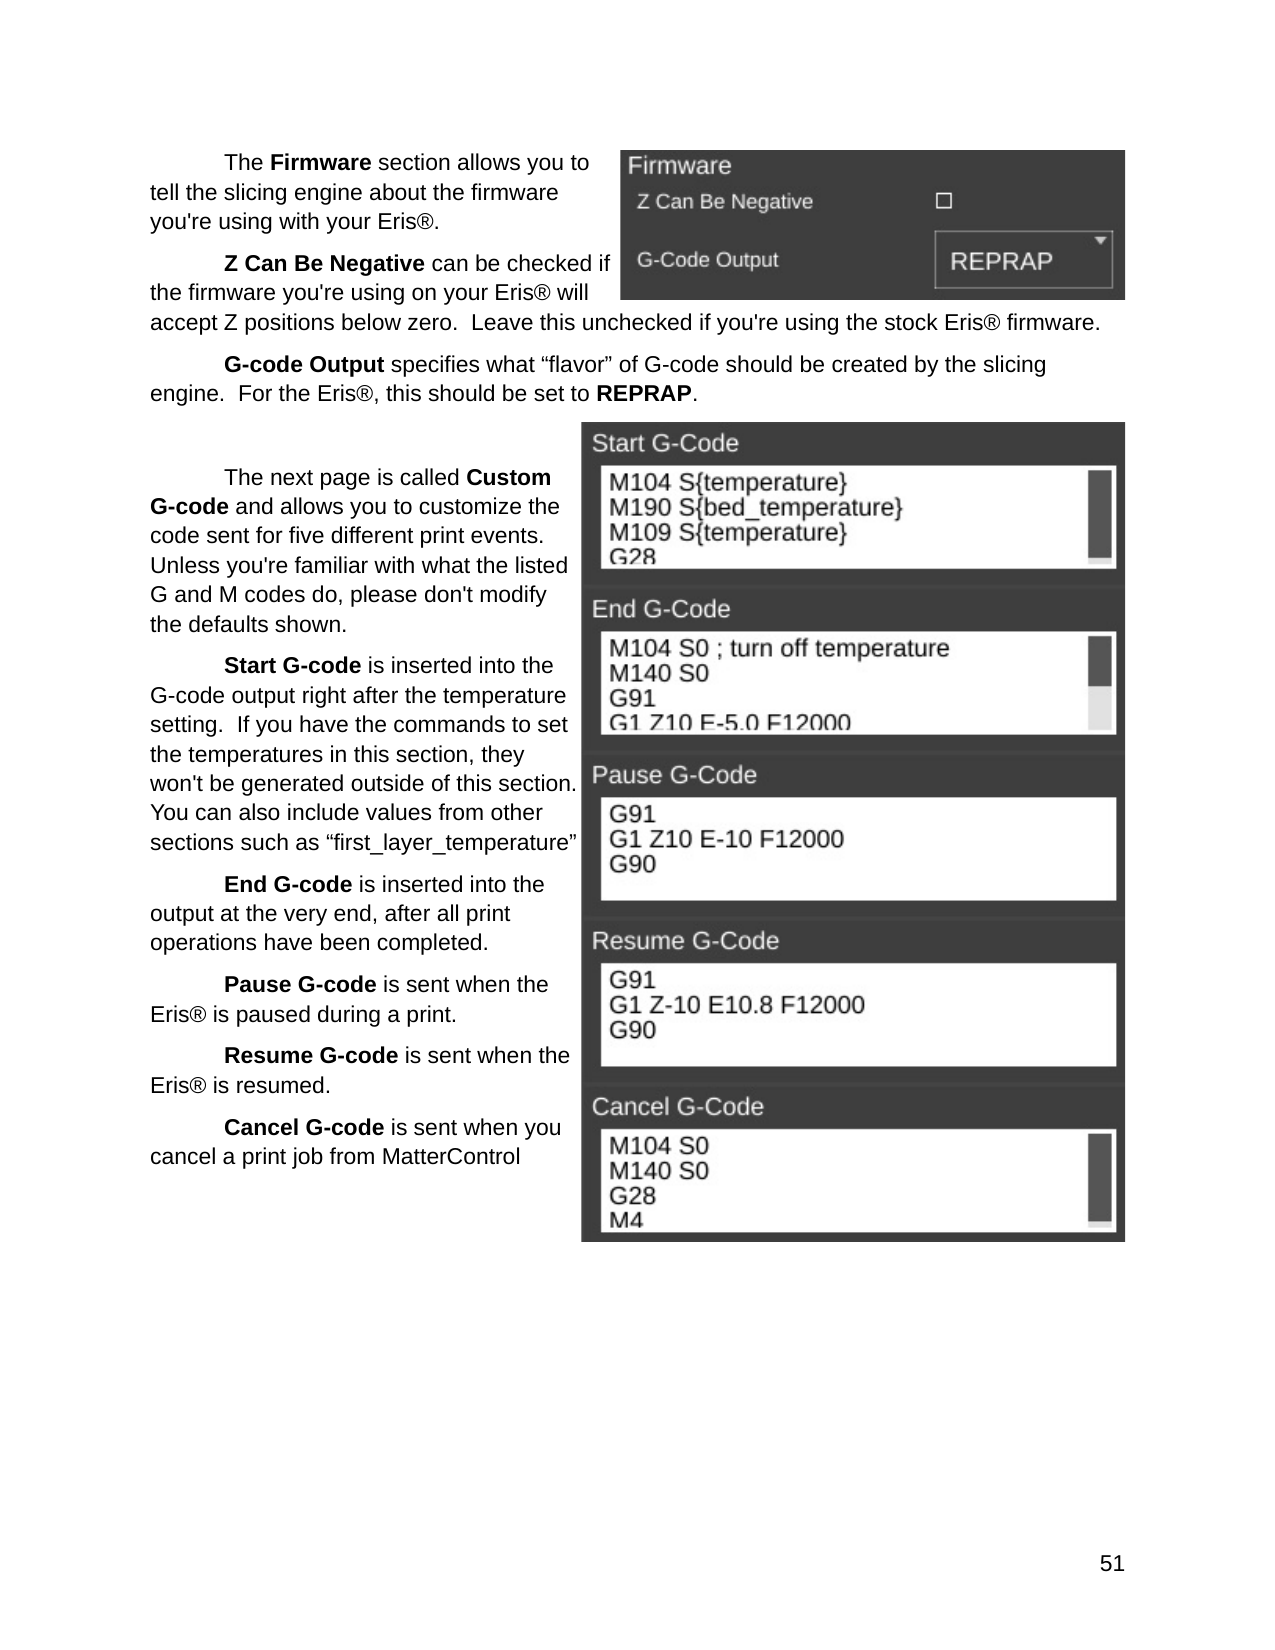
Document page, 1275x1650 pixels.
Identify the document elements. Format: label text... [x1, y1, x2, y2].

text G-code Output specifies what “flavor” of G-code should be created by the slicing engine. For the Eris®, this should be set to REPRAP. [150, 351, 1125, 406]
text The next page is called Custom G-code and allows you to customize the code sent for five different print events. Unless you're familiar with what the listed G and M codes do, please don't modify the defaults shown. [150, 464, 581, 637]
text Z Can Be Negative can be checked if the firmware you're using on your Eris® will accept Z positions below zero. Leave this unchecked if you're using the stock Eris® firmware. [150, 251, 1125, 335]
text Start G-code is inserted into the G-code output right after the temperature setting. If you have the commands to set the temperatures in this section, they won't be generated outside of this section. You can also include values from other sections such as “first_layer_temperature” [150, 653, 581, 855]
text The Firmware section allows you to tell the slicing engine about the firmware you're using with your Eris®. [150, 150, 620, 234]
picture [620, 150, 1125, 300]
text Cancel G-code is sent when you cancel a print job from MatterControl [150, 1114, 581, 1169]
text Resume G-code is sent when the Eris® is resumed. [150, 1043, 581, 1098]
text End G-code is inserted into the output at the very end, after all print operations have been completed. [150, 871, 581, 956]
text Pause G-code is sent when the Eris® is paused during a print. [150, 972, 581, 1027]
picture [581, 422, 1125, 1242]
